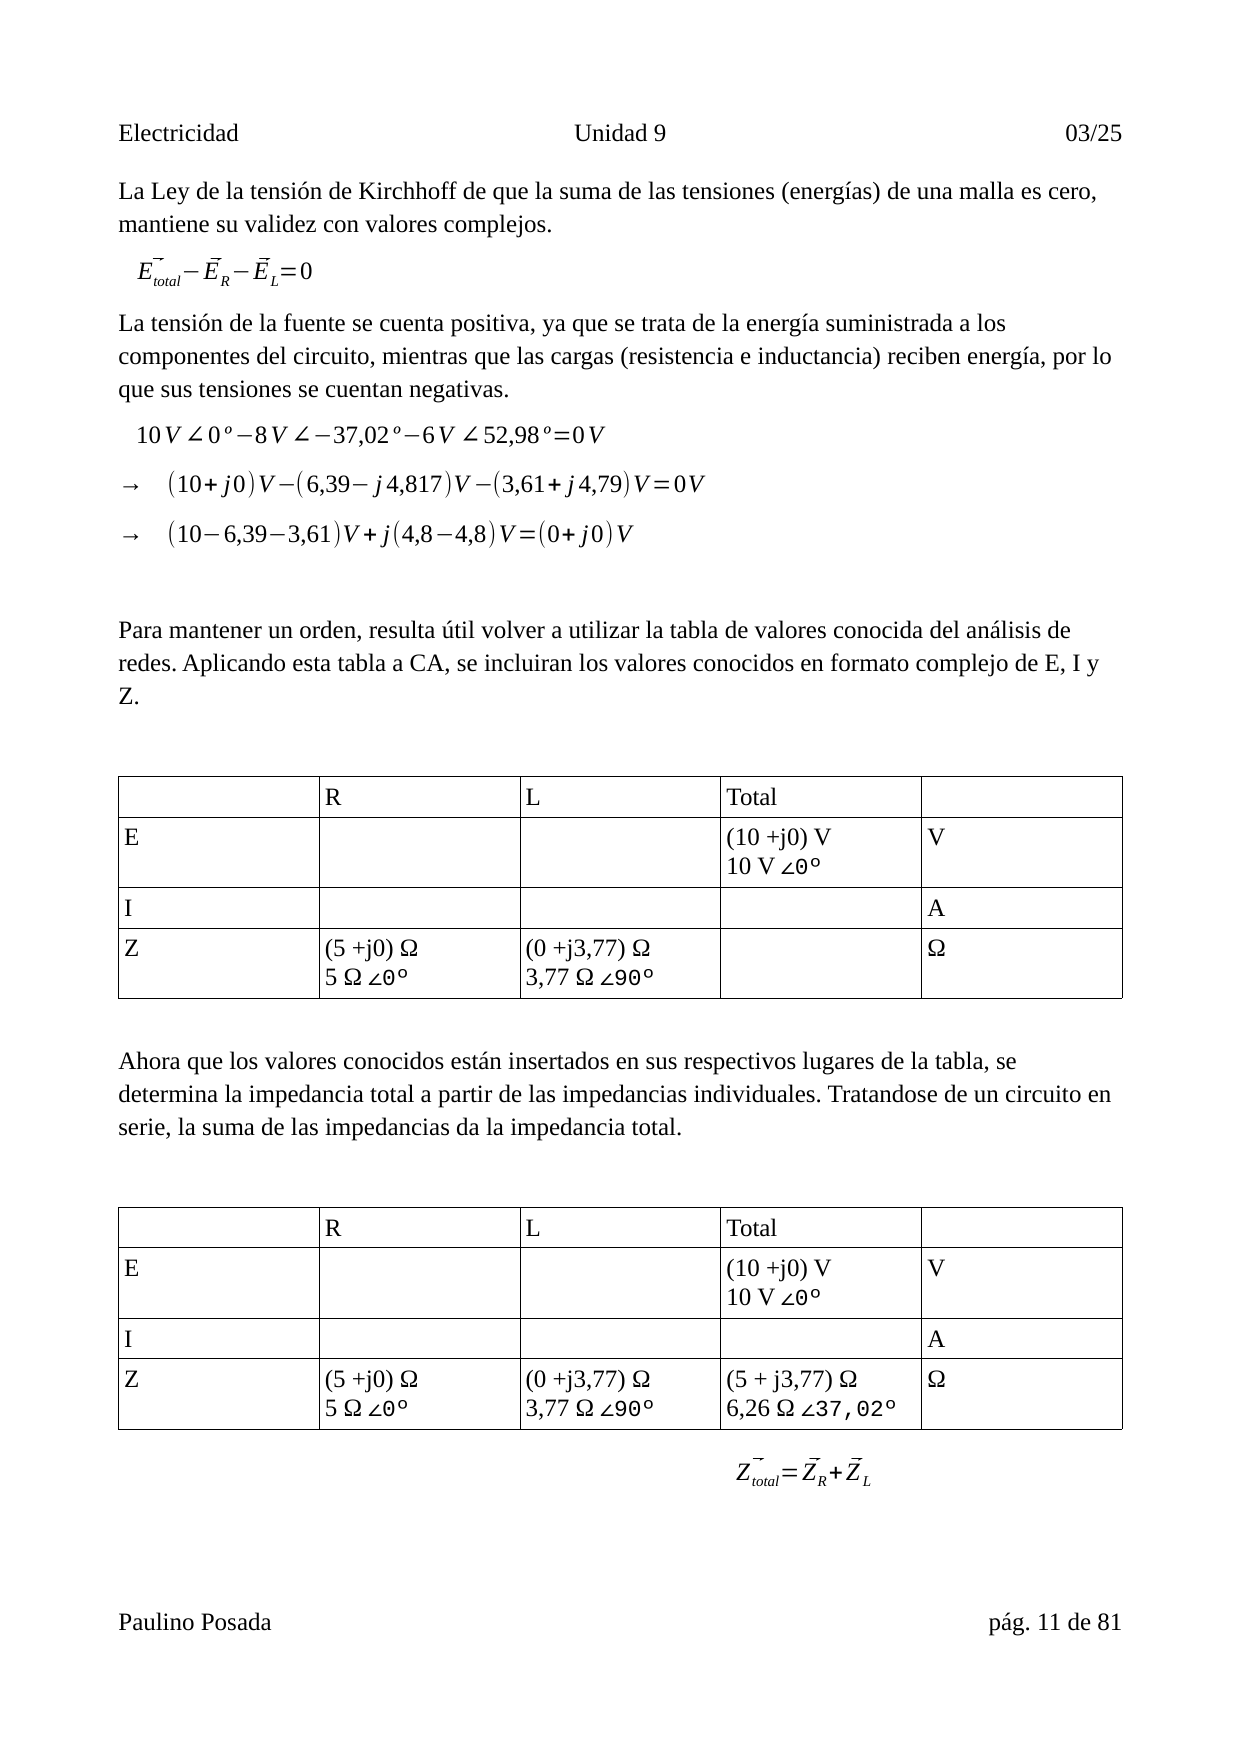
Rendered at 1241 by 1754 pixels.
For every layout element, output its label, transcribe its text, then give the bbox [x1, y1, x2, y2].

table_cell [320, 888, 520, 927]
table_cell (0 +j3,77) Ω 3,77 Ω ∠90º [521, 1359, 720, 1429]
table_cell Z [119, 929, 319, 998]
table_cell [721, 1319, 921, 1358]
table_cell (5 + j3,77) Ω 6,26 Ω ∠37,02º [721, 1359, 921, 1429]
text Ahora que los valores conocidos están insertados en sus respectivos lugares de la tabla, se determina la impedancia total a partir de las impedancias individuales. Tratandose de un circuito en serie, la suma de las impedancias da la impedancia total. [118, 1046, 1122, 1141]
table_cell E [119, 818, 319, 887]
table_cell (5 +j0) Ω 5 Ω ∠0º [320, 929, 520, 998]
table_header [119, 777, 319, 817]
text La Ley de la tensión de Kirchhoff de que la suma de las tensiones (energías) de una malla es cero, mantiene su validez con valores complejos. [118, 176, 1122, 238]
table_cell V [922, 1248, 1122, 1318]
table_cell V [922, 818, 1122, 887]
table_cell Ω [922, 929, 1122, 998]
table_cell (10 +j0) V 10 V ∠0º [721, 1248, 921, 1318]
table_cell [521, 1319, 720, 1358]
table_cell [521, 888, 720, 927]
table_header [922, 1208, 1122, 1247]
table_cell [521, 1248, 720, 1318]
table_header R [320, 1208, 520, 1247]
table_cell [320, 818, 520, 887]
table_cell A [922, 1319, 1122, 1358]
table_cell [521, 818, 720, 887]
table_cell A [922, 888, 1122, 927]
text Para mantener un orden, resulta útil volver a utilizar la tabla de valores conocida del análisis de redes. Aplicando esta tabla a CA, se incluiran los valores conocidos en formato complejo de E, I y Z. [118, 615, 1122, 710]
table_header Total [721, 777, 921, 817]
table_header Total [721, 1208, 921, 1247]
table_header [922, 777, 1122, 817]
text La tensión de la fuente se cuenta positiva, ya que se trata de la energía suministrada a los componentes del circuito, mientras que las cargas (resistencia e inductancia) reciben energía, por lo que sus tensiones se cuentan negativas. [118, 308, 1122, 403]
table_cell [721, 929, 921, 998]
table_cell E [119, 1248, 319, 1318]
table_header [119, 1208, 319, 1247]
table_cell (10 +j0) V 10 V ∠0º [721, 818, 921, 887]
table_cell I [119, 1319, 319, 1358]
table_cell [320, 1248, 520, 1318]
table_cell (0 +j3,77) Ω 3,77 Ω ∠90º [521, 929, 720, 998]
table_cell I [119, 888, 319, 927]
table_cell Ω [922, 1359, 1122, 1429]
table_cell [721, 888, 921, 927]
table_header R [320, 777, 520, 817]
table_cell Z [119, 1359, 319, 1429]
table_cell (5 +j0) Ω 5 Ω ∠0º [320, 1359, 520, 1429]
table_cell [320, 1319, 520, 1358]
text → [118, 468, 1122, 499]
text → [118, 518, 1122, 549]
table_header L [521, 777, 720, 817]
table_header L [521, 1208, 720, 1247]
